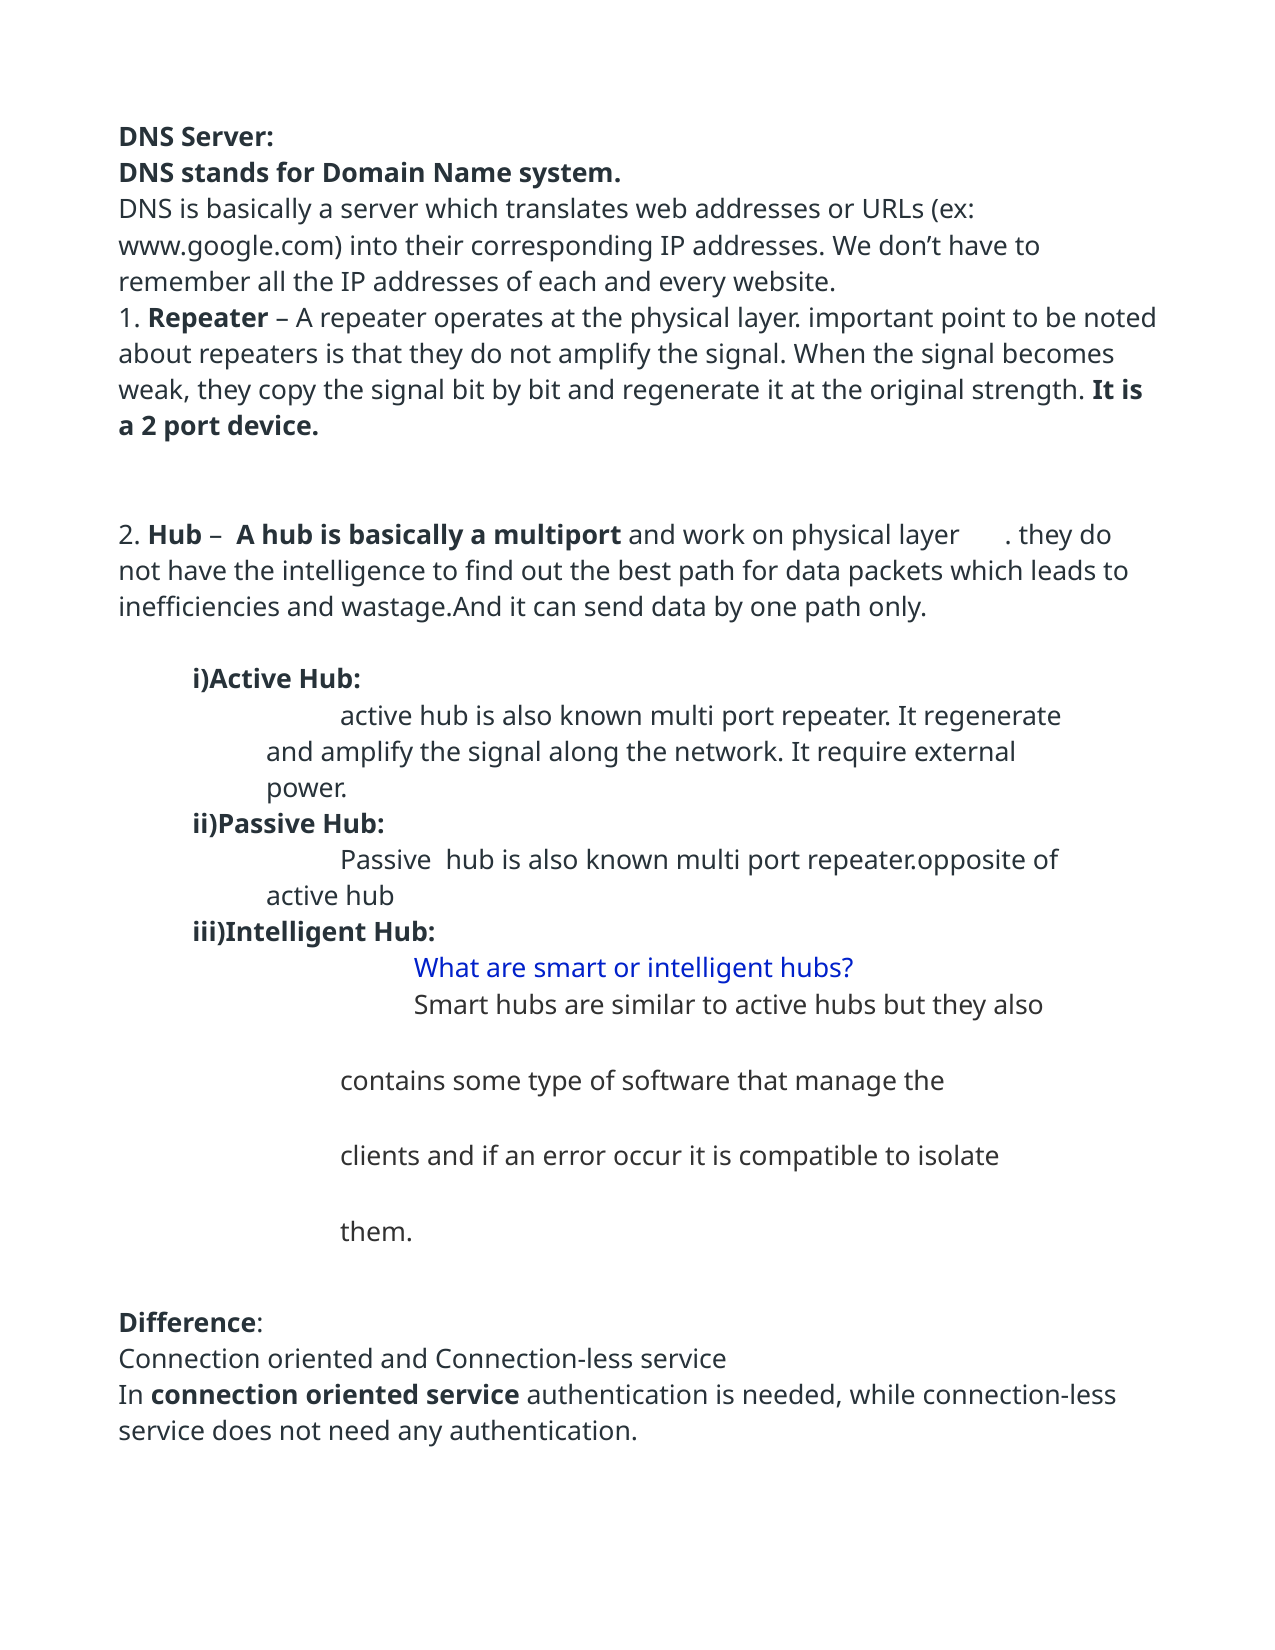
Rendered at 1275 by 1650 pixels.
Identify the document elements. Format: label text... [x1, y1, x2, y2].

text Connection oriented and Connection-less service [118, 1340, 1157, 1376]
text ii)Passive Hub: [118, 805, 1157, 841]
text Difference: [118, 1303, 1157, 1340]
text 1. Repeater – A repeater operates at the physical layer. important point to be noted about repeaters is that they do not amplify the signal. When the signal becomes weak, they copy the signal bit by bit and regenerate it at the original strength. It is a 2 port device. [118, 299, 1157, 443]
text What are smart or intelligent hubs? [118, 949, 1157, 986]
text active hub is also known multi port repeater. It regenerate and amplify the signal along the network. It require external power. [118, 696, 1157, 805]
text Smart hubs are similar to active hubs but they also contains some type of software that manage the clients and if an error occur it is compatible to isolate them. [118, 986, 1157, 1249]
text Passive hub is also known multi port repeater.opposite of active hub [118, 841, 1157, 913]
text i)Active Hub: [118, 660, 1157, 696]
text DNS Server: DNS stands for Domain Name system. DNS is basically a server which translates web addresses or URLs (ex: www.google.com) into their corresponding IP addresses. We don’t have to remember all the IP addresses of each and every website. [118, 118, 1157, 299]
text iii)Intelligent Hub: [118, 913, 1157, 949]
text In connection oriented service authentication is needed, while connection-less service does not need any authentication. [118, 1376, 1157, 1448]
text 2. Hub – A hub is basically a multiport and work on physical layer . they do not have the intelligence to find out the best path for data packets which leads to inefficiencies and wastage.And it can send data by one path only. [118, 516, 1157, 624]
